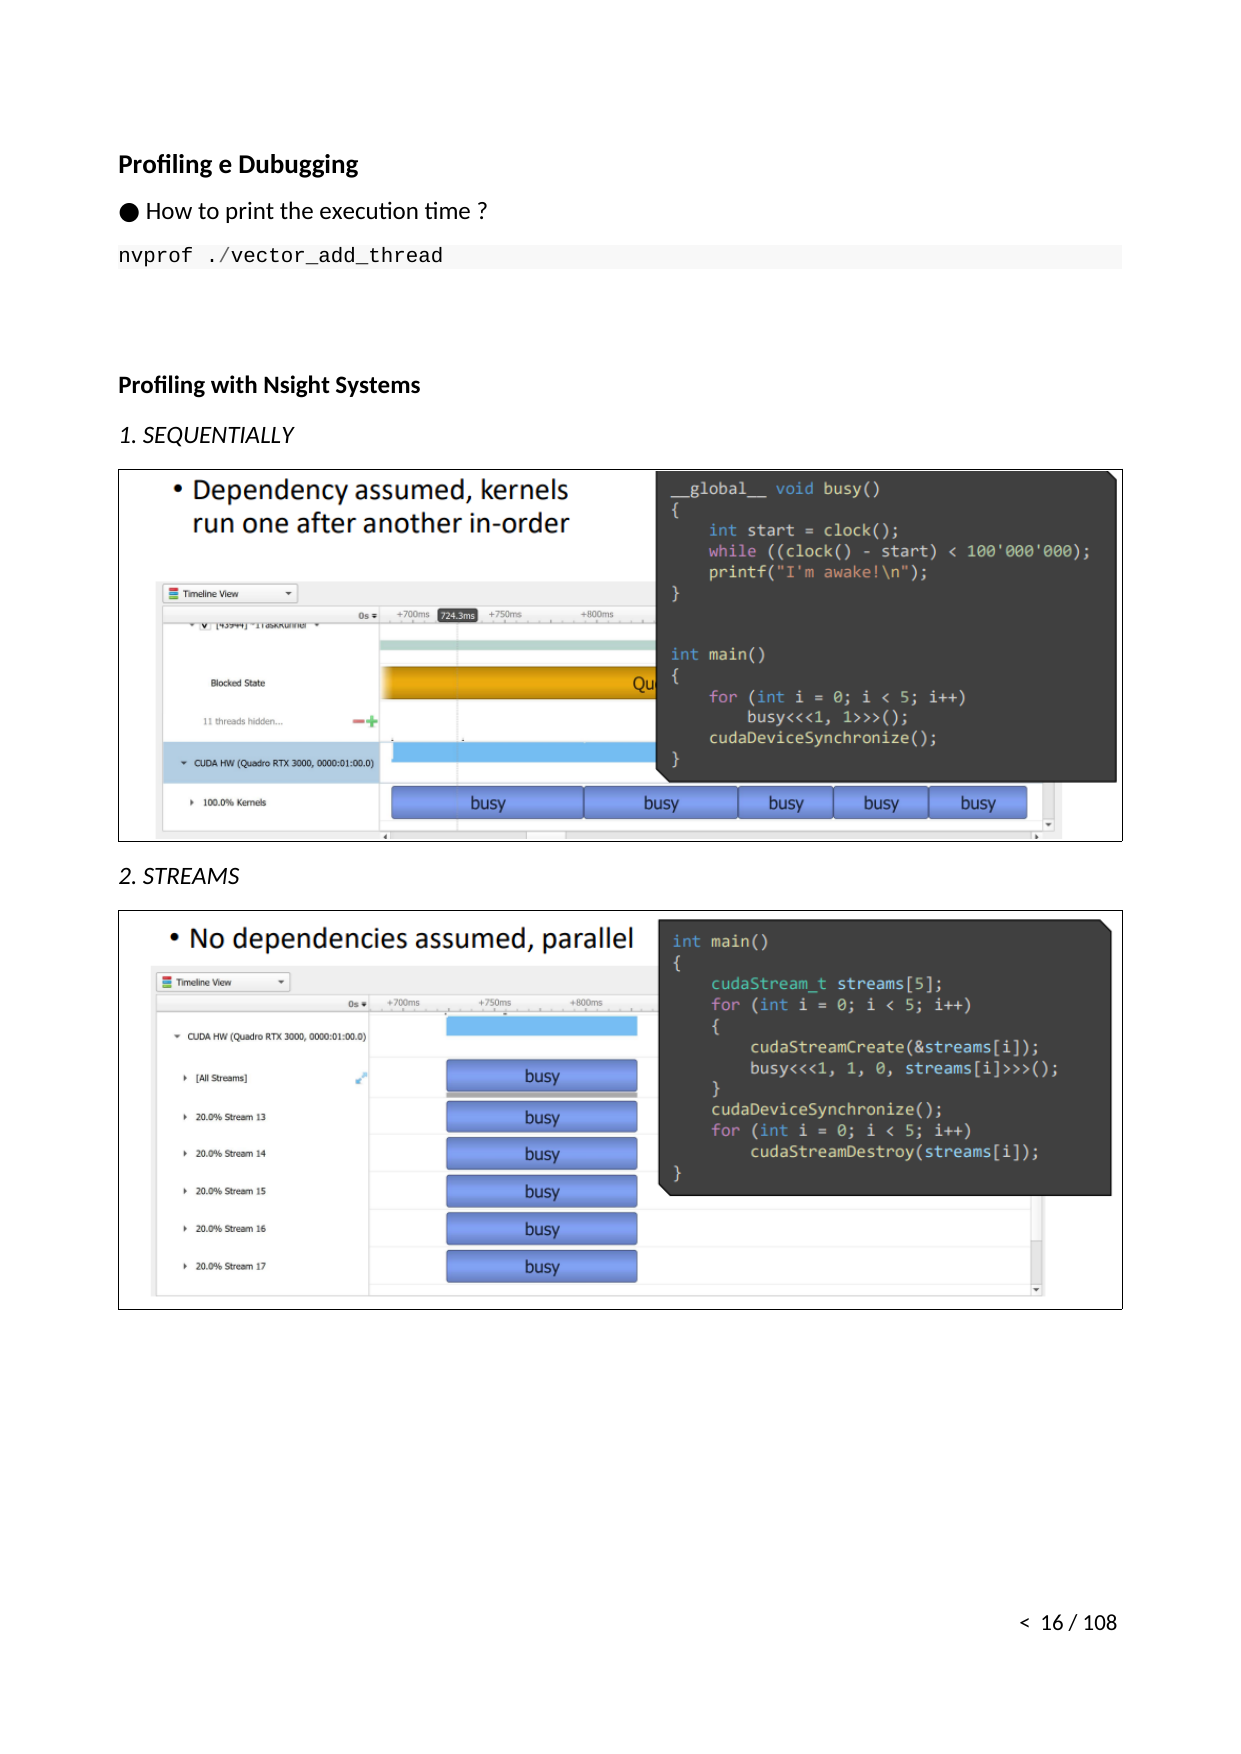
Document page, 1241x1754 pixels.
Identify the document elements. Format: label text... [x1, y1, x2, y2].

picture [121, 471, 1119, 839]
subtitle Profiling e Dubugging [118, 148, 1122, 181]
picture [121, 913, 1119, 1307]
text 2. STREAMS [118, 861, 1122, 891]
text ● How to print the execution time ? [118, 195, 1122, 226]
text 1. SEQUENTIALLY [118, 419, 1122, 449]
text nvprof ./vector_add_thread [118, 245, 1122, 269]
text Profiling with Nsight Systems [118, 369, 1122, 400]
